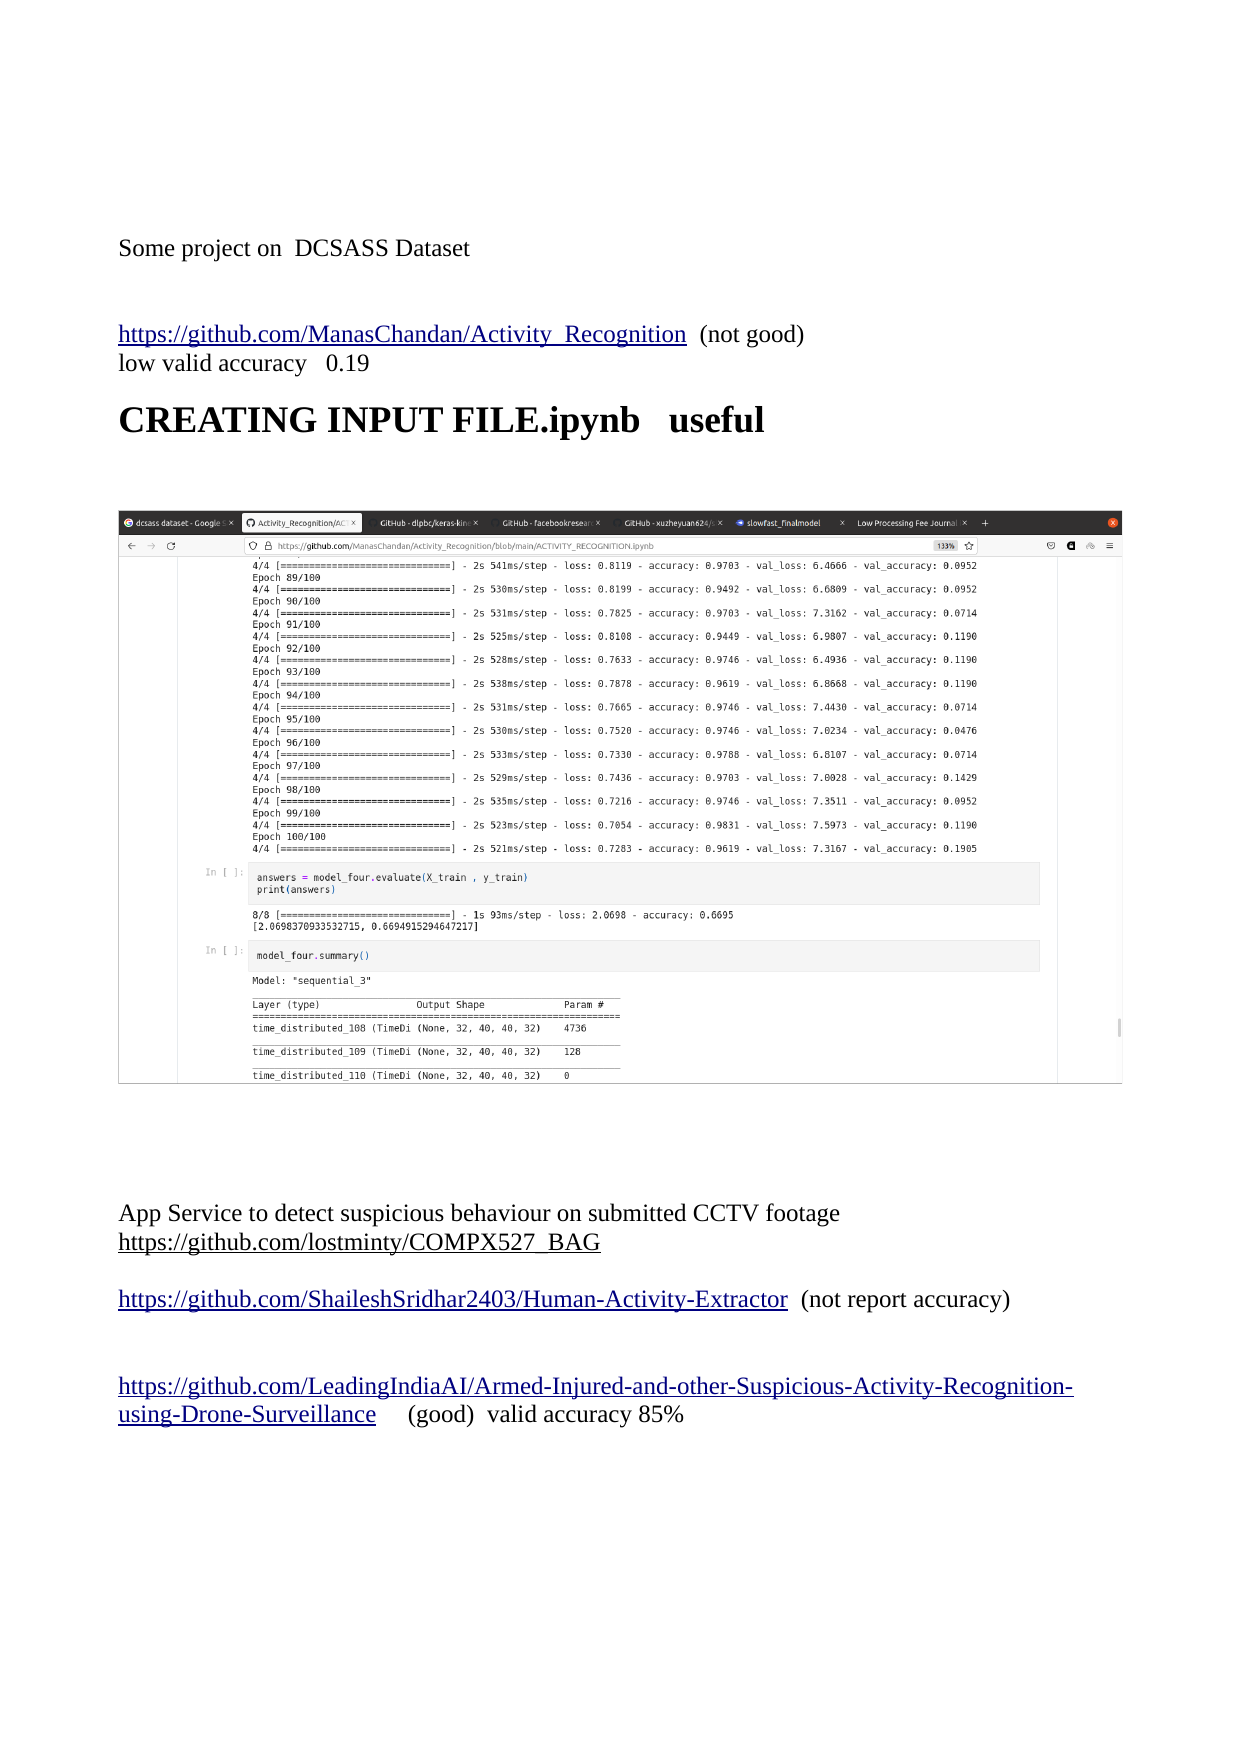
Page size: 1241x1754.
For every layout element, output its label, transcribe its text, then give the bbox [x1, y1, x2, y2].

text https://github.com/ManasChandan/Activity_Recognition (not good) [118, 319, 1122, 348]
text App Service to detect suspicious behaviour on submitted CCTV footage [118, 1198, 1122, 1227]
subtitle CREATING INPUT FILE.ipynb useful [118, 398, 1122, 441]
text Some project on DCSASS Dataset [118, 233, 1122, 262]
picture [118, 510, 1123, 1084]
text low valid accuracy 0.19 [118, 348, 1122, 377]
text https://github.com/lostminty/COMPX527_BAG [118, 1227, 1122, 1256]
text https://github.com/ShaileshSridhar2403/Human-Activity-Extractor (not report accuracy) [118, 1284, 1122, 1313]
text https://github.com/LeadingIndiaAI/Armed-Injured-and-other-Suspicious-Activity-Recognition-using-Drone-Surveillance (good) valid accuracy 85% [118, 1371, 1122, 1428]
